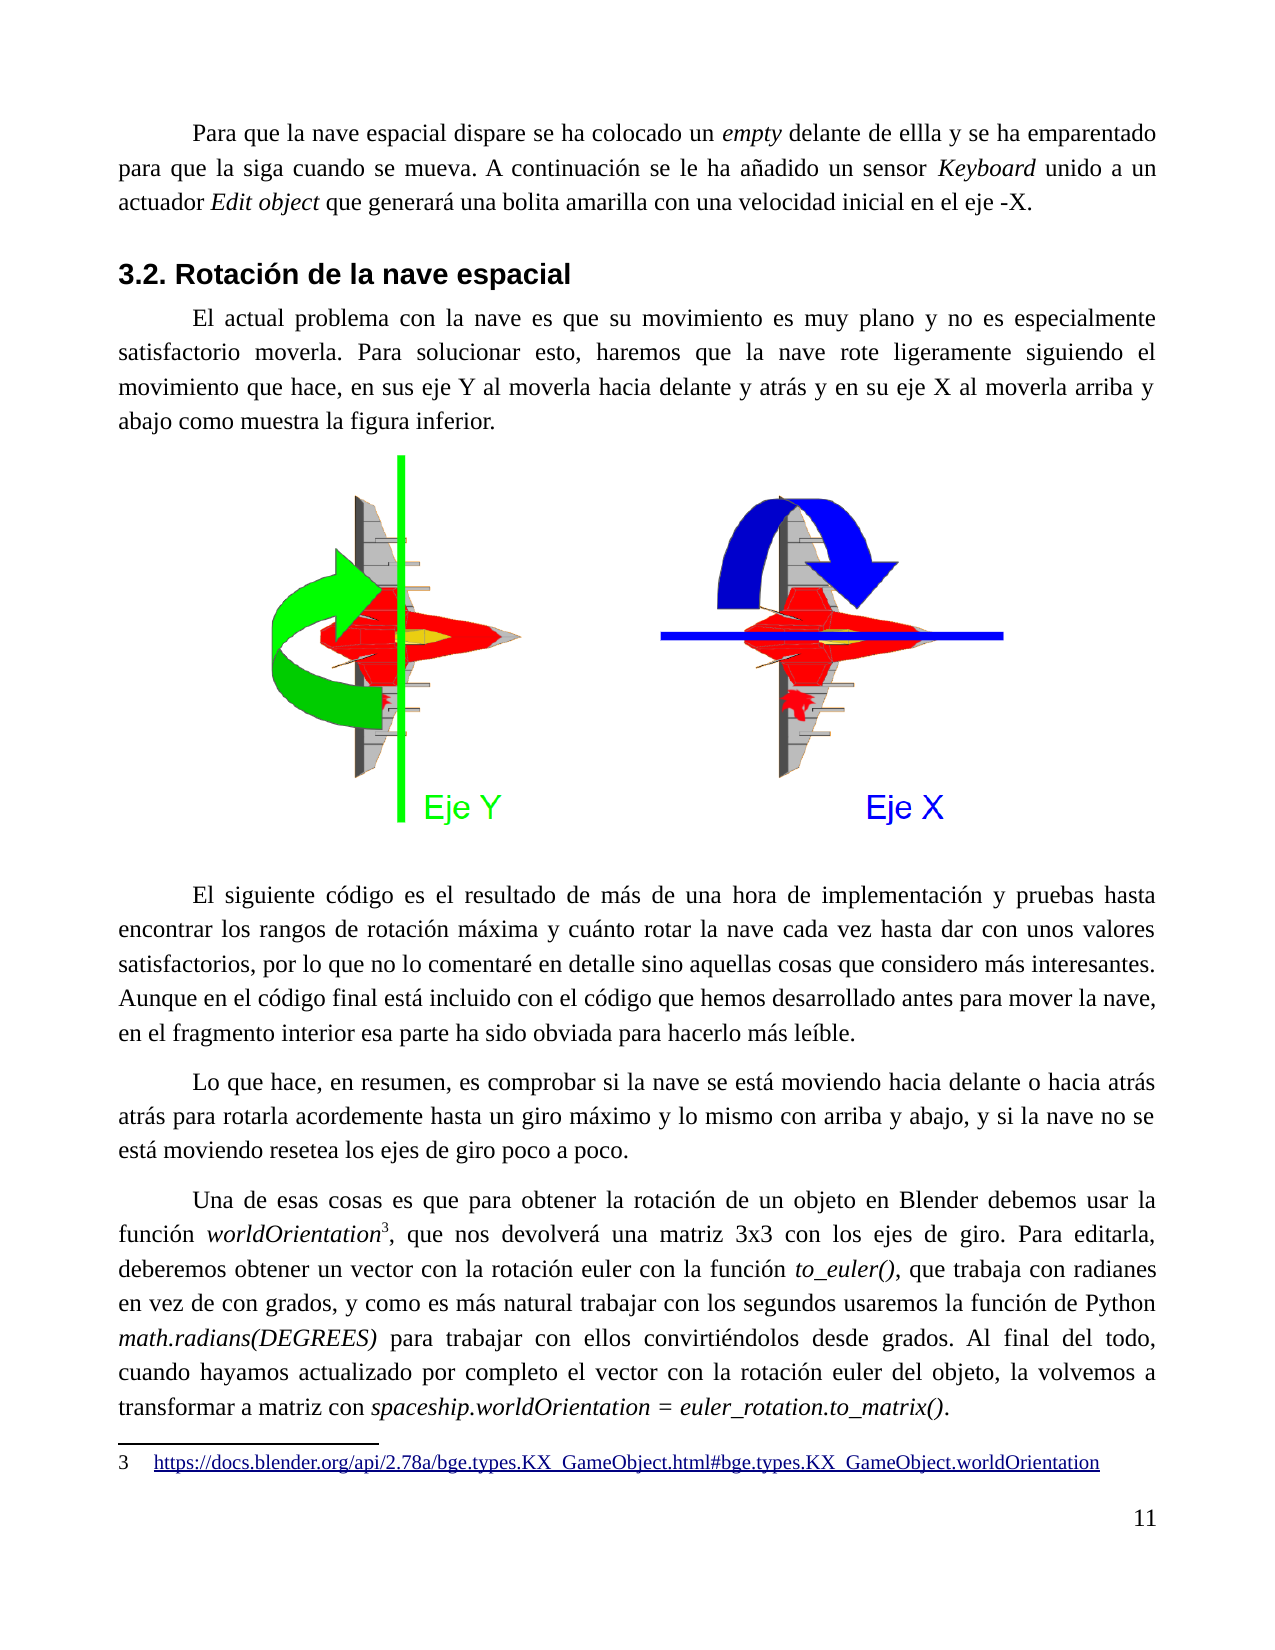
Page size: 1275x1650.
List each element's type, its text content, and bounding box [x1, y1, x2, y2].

subtitle 3.2. Rotación de la nave espacial [118, 257, 1157, 291]
text https://docs.blender.org/api/2.78a/bge.types.KX_GameObject.html#bge.types.KX_GameObject.worldOrientation [118, 1449, 1157, 1474]
text El actual problema con la nave es que su movimiento es muy plano y no es especialmente satisfactorio moverla. Para solucionar esto, haremos que la nave rote ligeramente siguiendo el movimiento que hace, en sus eje Y al moverla hacia delante y atrás y en su eje X al moverla arriba y abajo como muestra la figura inferior. [118, 303, 1157, 435]
text El siguiente código es el resultado de más de una hora de implementación y pruebas hasta encontrar los rangos de rotación máxima y cuánto rotar la nave cada vez hasta dar con unos valores satisfactorios, por lo que no lo comentaré en detalle sino aquellas cosas que considero más interesantes. Aunque en el código final está incluido con el código que hemos desarrollado antes para mover la nave, en el fragmento interior esa parte ha sido obviada para hacerlo más leíble. [118, 880, 1157, 1046]
text Para que la nave espacial dispare se ha colocado un empty delante de ellla y se ha emparentado para que la siga cuando se mueva. A continuación se le ha añadido un sensor Keyboard unido a un actuador Edit object que generará una bolita amarilla con una velocidad inicial en el eje -X. [118, 118, 1157, 216]
text Lo que hace, en resumen, es comprobar si la nave se está moviendo hacia delante o hacia atrás atrás para rotarla acordemente hasta un giro máximo y lo mismo con arriba y abajo, y si la nave no se está moviendo resetea los ejes de giro poco a poco. [118, 1067, 1157, 1164]
text Una de esas cosas es que para obtener la rotación de un objeto en Blender debemos usar la función worldOrientation, que nos devolverá una matriz 3x3 con los ejes de giro. Para editarla, deberemos obtener un vector con la rotación euler con la función to_euler(), que trabaja con radianes en vez de con grados, y como es más natural trabajar con los segundos usaremos la función de Python math.radians(DEGREES) para trabajar con ellos convirtiéndolos desde grados. Al final del todo, cuando hayamos actualizado por completo el vector con la rotación euler del objeto, la volvemos a transformar a matriz con spaceship.worldOrientation = euler_rotation.to_matrix(). [118, 1185, 1157, 1420]
picture [271, 455, 1004, 825]
